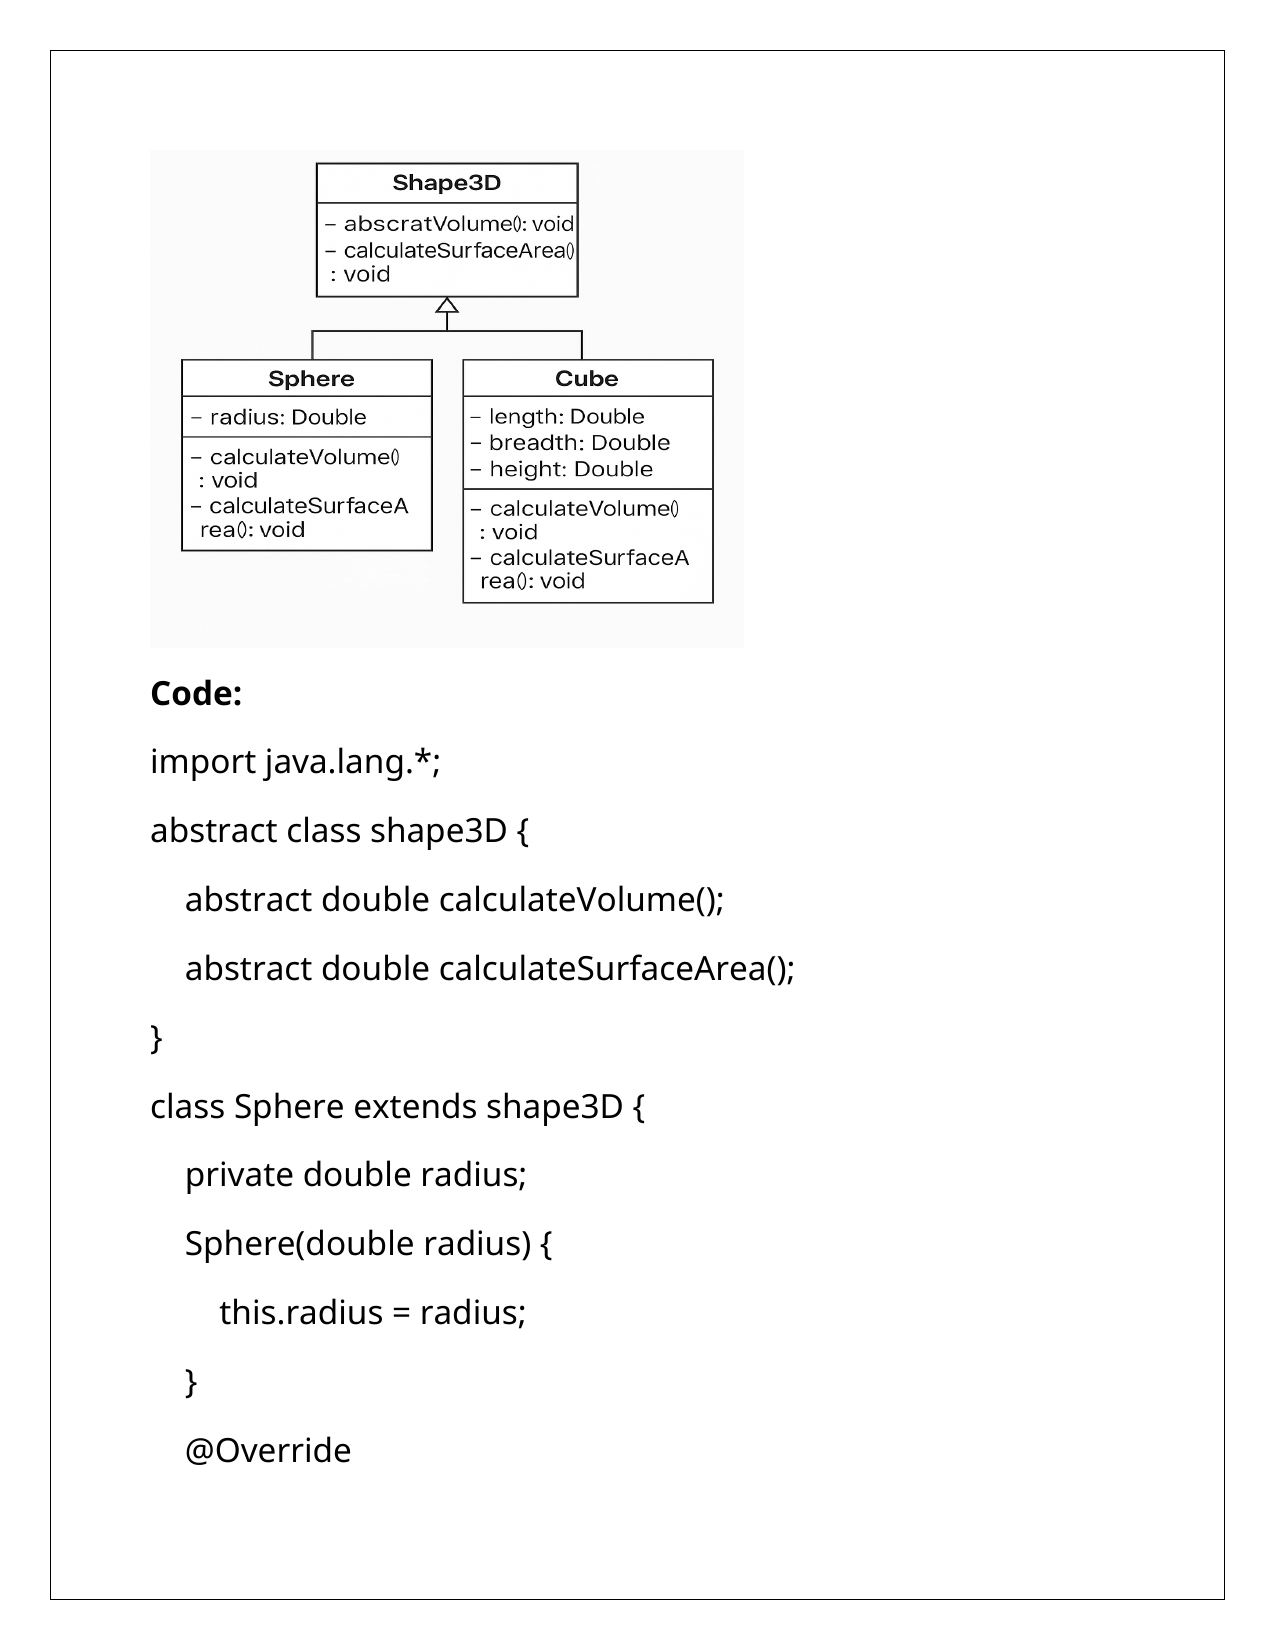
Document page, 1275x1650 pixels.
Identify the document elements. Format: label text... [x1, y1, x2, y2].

text } [150, 1013, 1125, 1059]
text @Override [150, 1427, 1125, 1472]
text private double radius; [150, 1151, 1125, 1197]
text abstract class shape3D { [150, 807, 1125, 852]
text abstract double calculateVolume(); [150, 876, 1125, 921]
text Code: [150, 669, 1125, 715]
text import java.lang.*; [150, 738, 1125, 783]
text abstract double calculateSurfaceArea(); [150, 945, 1125, 990]
text Sphere(double radius) { [150, 1220, 1125, 1266]
text this.radius = radius; [150, 1289, 1125, 1334]
text } [150, 1358, 1125, 1403]
text class Sphere extends shape3D { [150, 1082, 1125, 1128]
